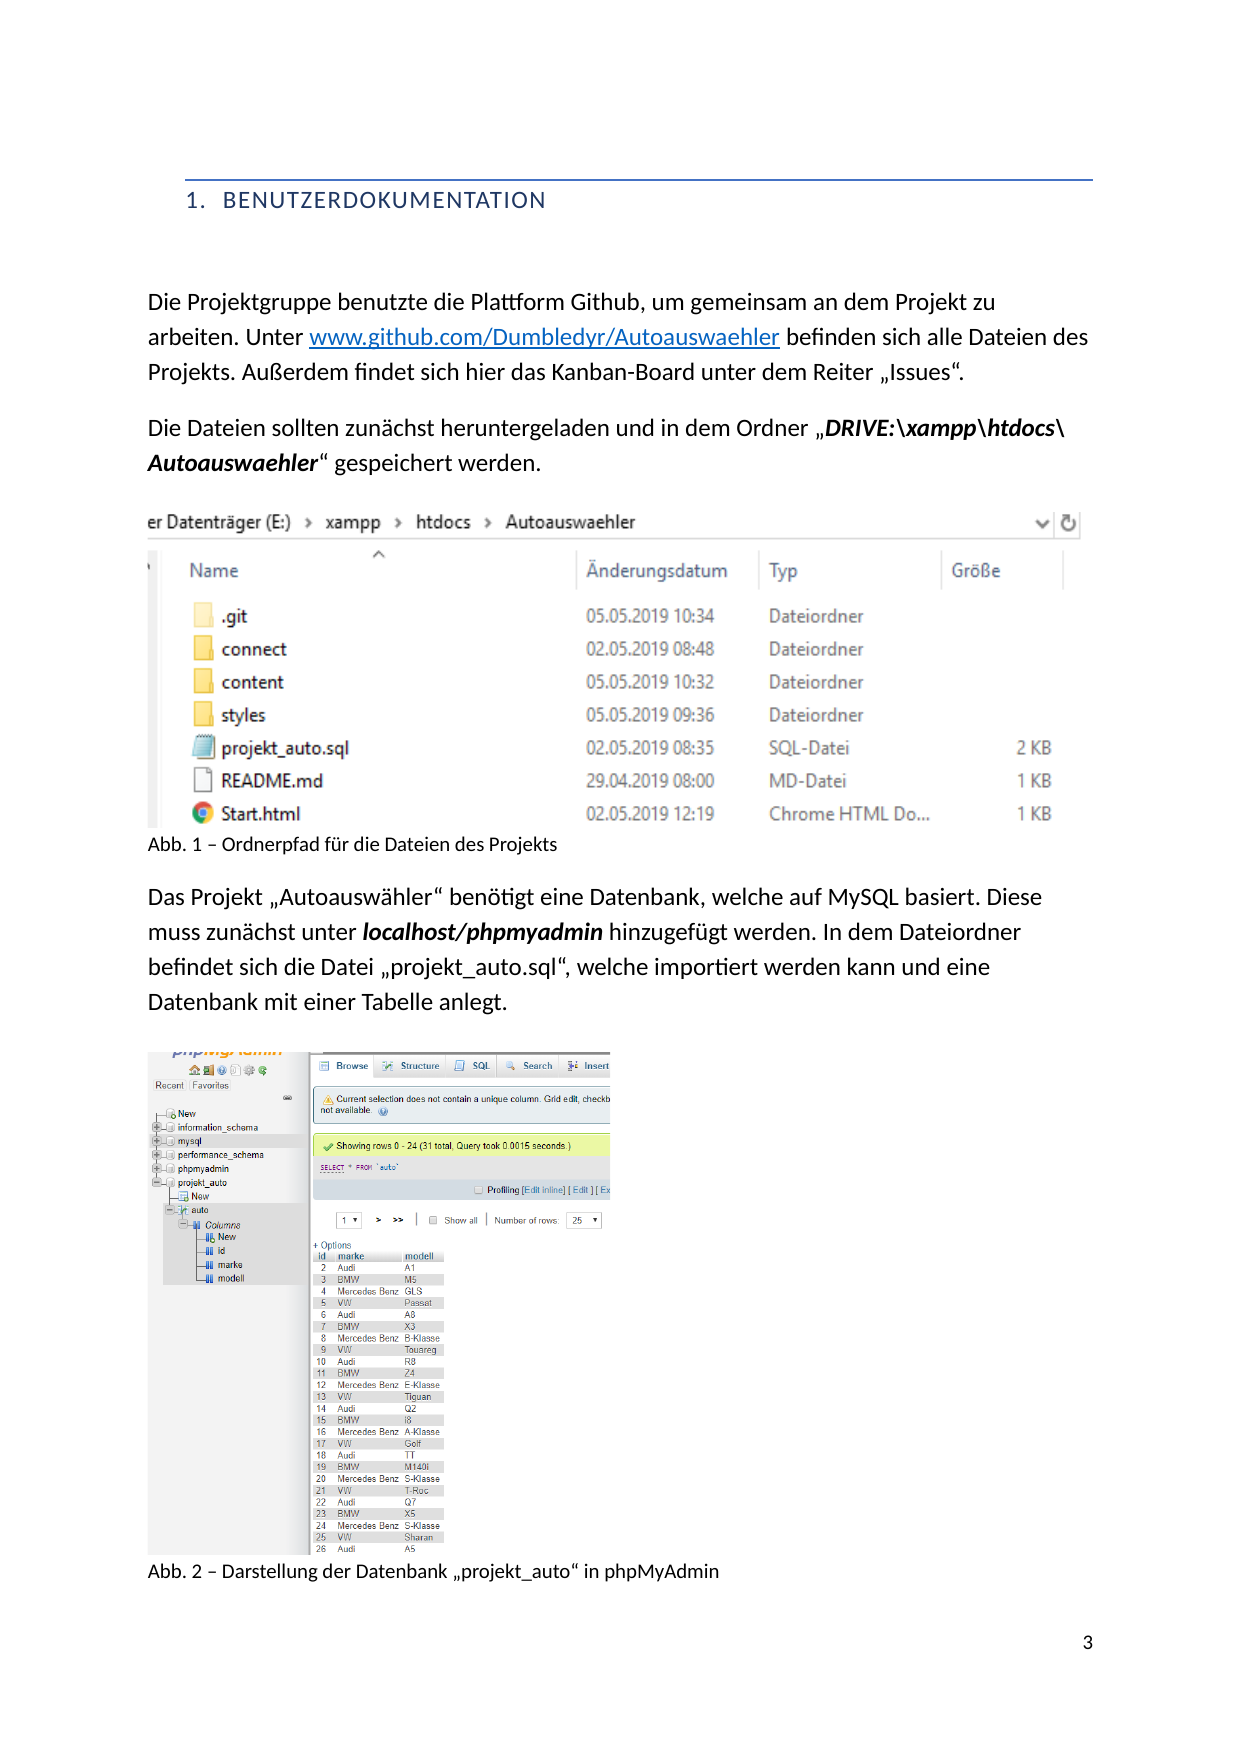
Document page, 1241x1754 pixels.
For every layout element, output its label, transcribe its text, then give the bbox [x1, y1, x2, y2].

text [148, 502, 1093, 512]
text Die Dateien sollten zunächst heruntergeladen und in dem Ordner „DRIVE:\xampp\htdocs\Autoauswaehler“ gespeichert werden. [148, 412, 1093, 477]
picture [147, 512, 1093, 828]
text Das Projekt „Autoauswähler“ benötigt eine Datenbank, welche auf MySQL basiert. Diese muss zunächst unter localhost/phpmyadmin hinzugefügt werden. In dem Dateiordner befindet sich die Datei „projekt_auto.sql“, welche importiert werden kann und eine Datenbank mit einer Tabelle anlegt. [148, 881, 1093, 1017]
text Abb. 2 – Darstellung der Datenbank „projekt_auto“ in phpMyAdmin [148, 1042, 1093, 1584]
subtitle Benutzerdokumentation [185, 181, 1093, 215]
text Abb. 1 – Ordnerpfad für die Dateien des Projekts [148, 828, 1093, 857]
text Die Projektgruppe benutzte die Plattform Github, um gemeinsam an dem Projekt zu arbeiten. Unter www.github.com/Dumbledyr/Autoauswaehler befinden sich alle Dateien des Projekts. Außerdem findet sich hier das Kanban-Board unter dem Reiter „Issues“. [148, 286, 1093, 386]
picture [147, 1052, 611, 1555]
